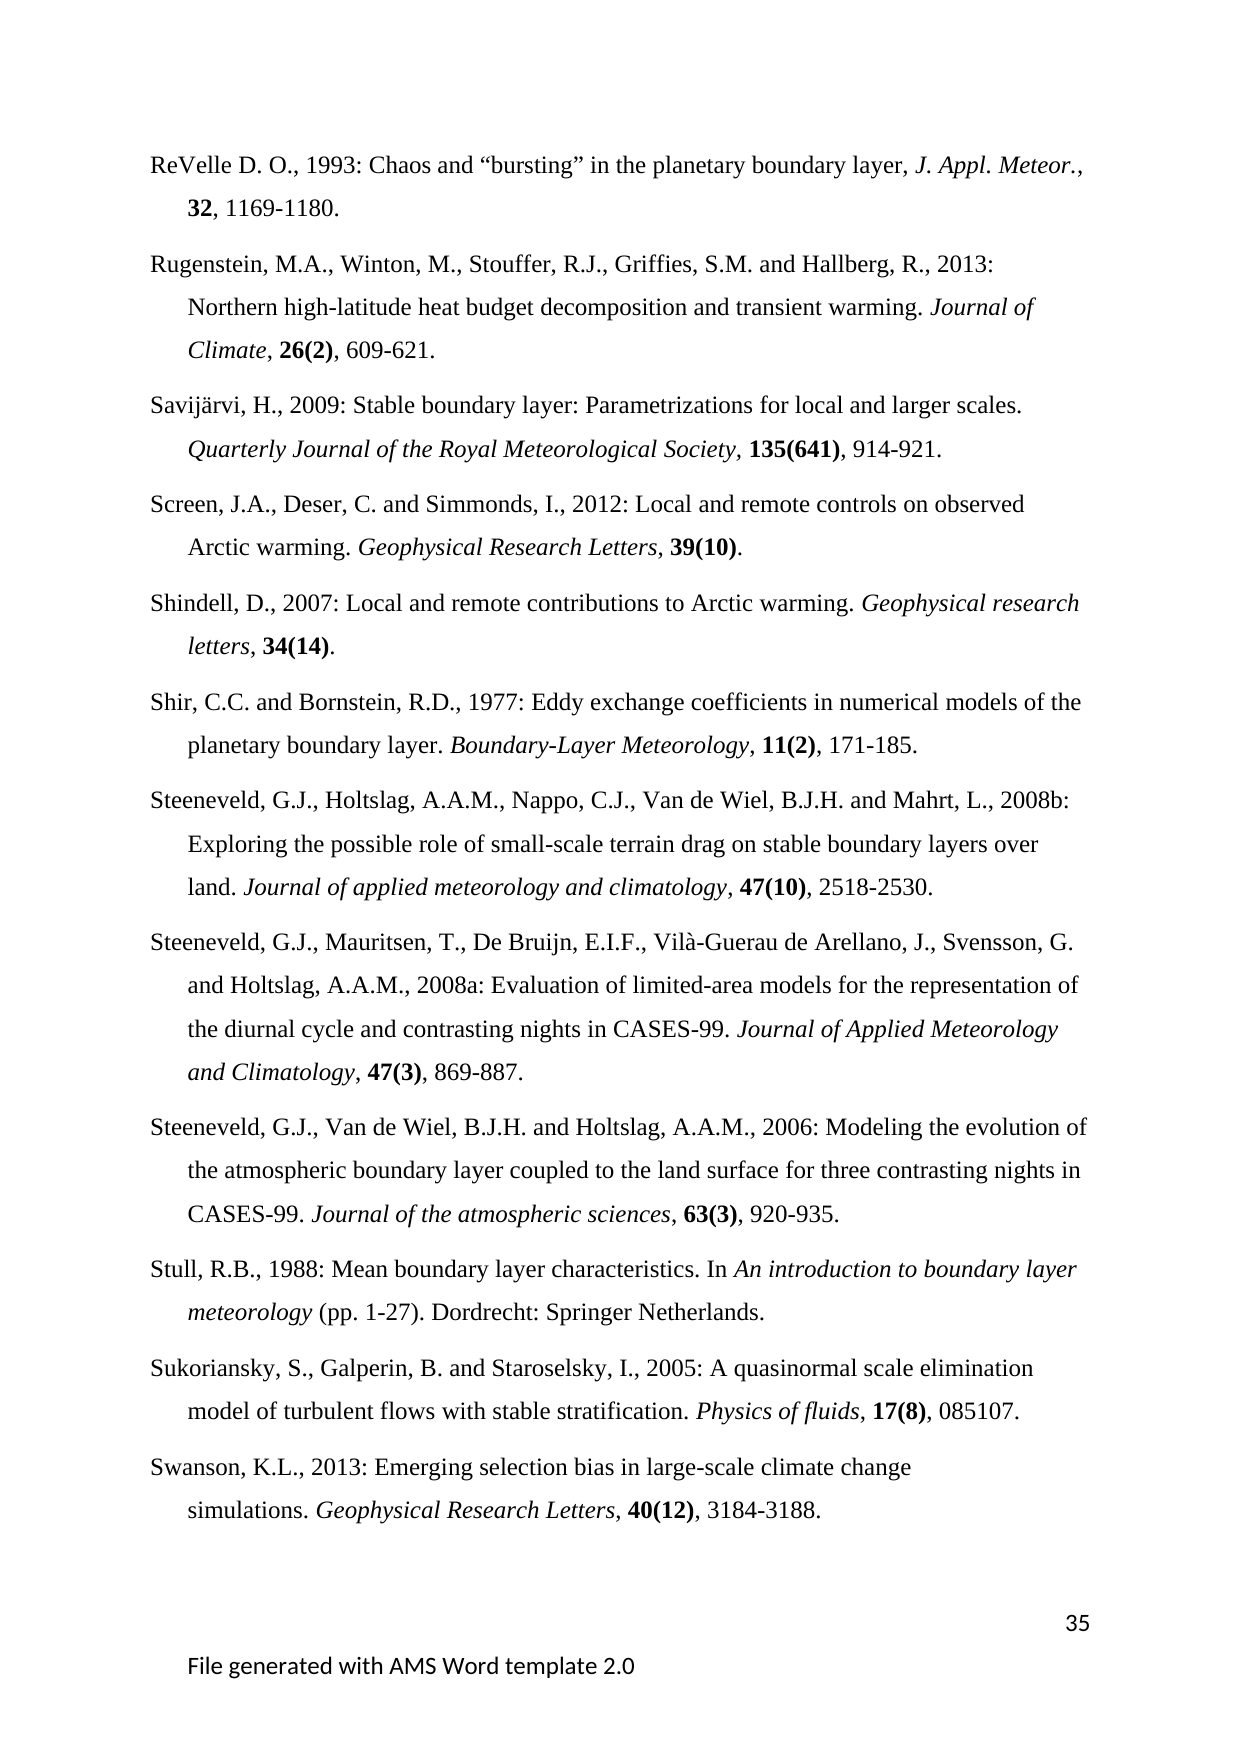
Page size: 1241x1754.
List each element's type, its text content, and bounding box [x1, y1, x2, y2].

text Savijärvi, H., 2009: Stable boundary layer: Parametrizations for local and larger scales. Quarterly Journal of the Royal Meteorological Society, 135(641), 914-921. [150, 391, 1090, 462]
text Swanson, K.L., 2013: Emerging selection bias in large‐scale climate change simulations. Geophysical Research Letters, 40(12), 3184-3188. [150, 1452, 1090, 1524]
text Rugenstein, M.A., Winton, M., Stouffer, R.J., Griffies, S.M. and Hallberg, R., 2013: Northern high-latitude heat budget decomposition and transient warming. Journal of Climate, 26(2), 609-621. [150, 249, 1090, 364]
text Stull, R.B., 1988: Mean boundary layer characteristics. In An introduction to boundary layer meteorology (pp. 1-27). Dordrecht: Springer Netherlands. [150, 1254, 1090, 1326]
text Steeneveld, G.J., Mauritsen, T., De Bruijn, E.I.F., Vilà-Guerau de Arellano, J., Svensson, G. and Holtslag, A.A.M., 2008a: Evaluation of limited-area models for the representation of the diurnal cycle and contrasting nights in CASES-99. Journal of Applied Meteorology and Climatology, 47(3), 869-887. [150, 927, 1090, 1086]
text Steeneveld, G.J., Van de Wiel, B.J.H. and Holtslag, A.A.M., 2006: Modeling the evolution of the atmospheric boundary layer coupled to the land surface for three contrasting nights in CASES-99. Journal of the atmospheric sciences, 63(3), 920-935. [150, 1112, 1090, 1227]
text ReVelle D. O., 1993: Chaos and “bursting” in the planetary boundary layer, J. Appl. Meteor., 32, 1169-1180. [150, 150, 1090, 222]
text Screen, J.A., Deser, C. and Simmonds, I., 2012: Local and remote controls on observed Arctic warming. Geophysical Research Letters, 39(10). [150, 489, 1090, 561]
text Shindell, D., 2007: Local and remote contributions to Arctic warming. Geophysical research letters, 34(14). [150, 588, 1090, 660]
text Sukoriansky, S., Galperin, B. and Staroselsky, I., 2005: A quasinormal scale elimination model of turbulent flows with stable stratification. Physics of fluids, 17(8), 085107. [150, 1353, 1090, 1425]
text Steeneveld, G.J., Holtslag, A.A.M., Nappo, C.J., Van de Wiel, B.J.H. and Mahrt, L., 2008b: Exploring the possible role of small-scale terrain drag on stable boundary layers over land. Journal of applied meteorology and climatology, 47(10), 2518-2530. [150, 786, 1090, 901]
text Shir, C.C. and Bornstein, R.D., 1977: Eddy exchange coefficients in numerical models of the planetary boundary layer. Boundary-Layer Meteorology, 11(2), 171-185. [150, 687, 1090, 759]
